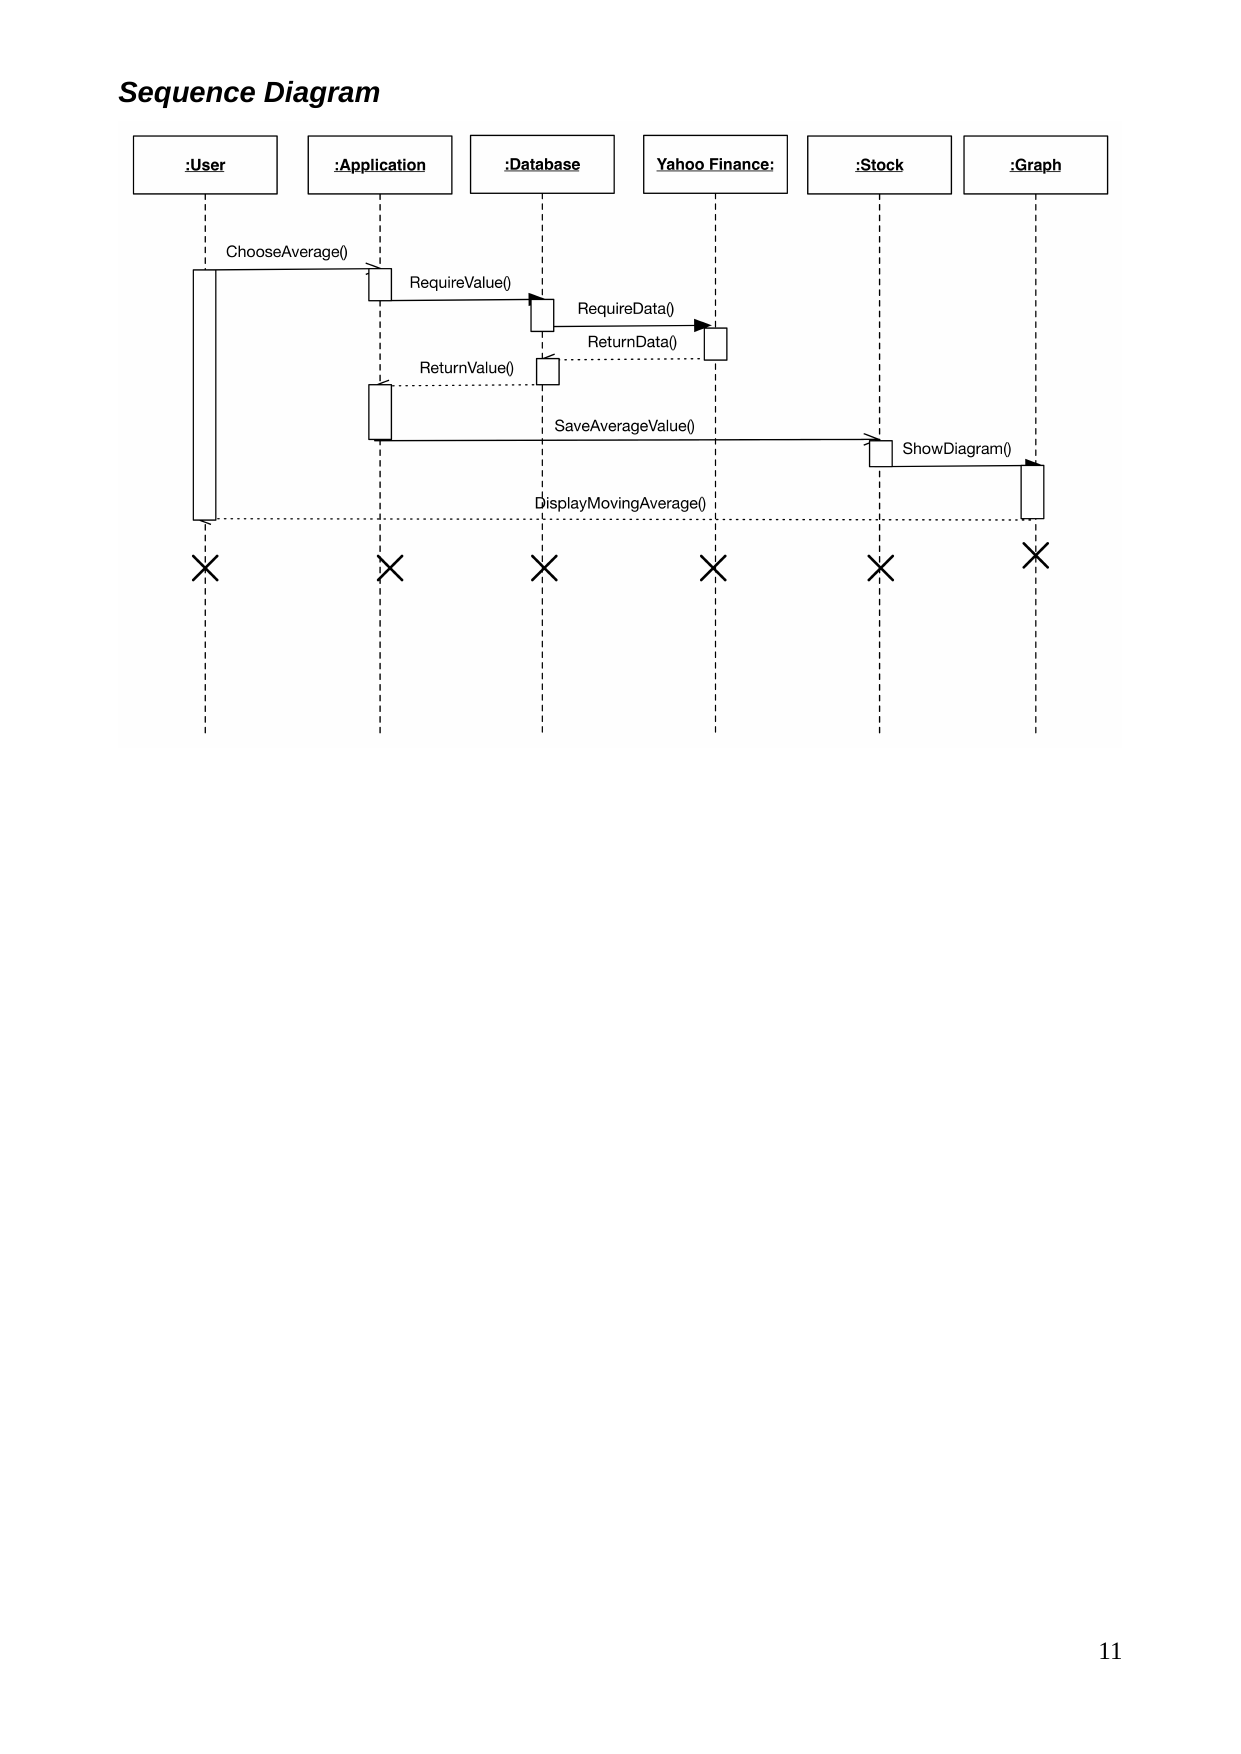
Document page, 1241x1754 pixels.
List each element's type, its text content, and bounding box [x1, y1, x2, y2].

subtitle Sequence Diagram [118, 75, 1122, 108]
picture [118, 121, 1122, 748]
